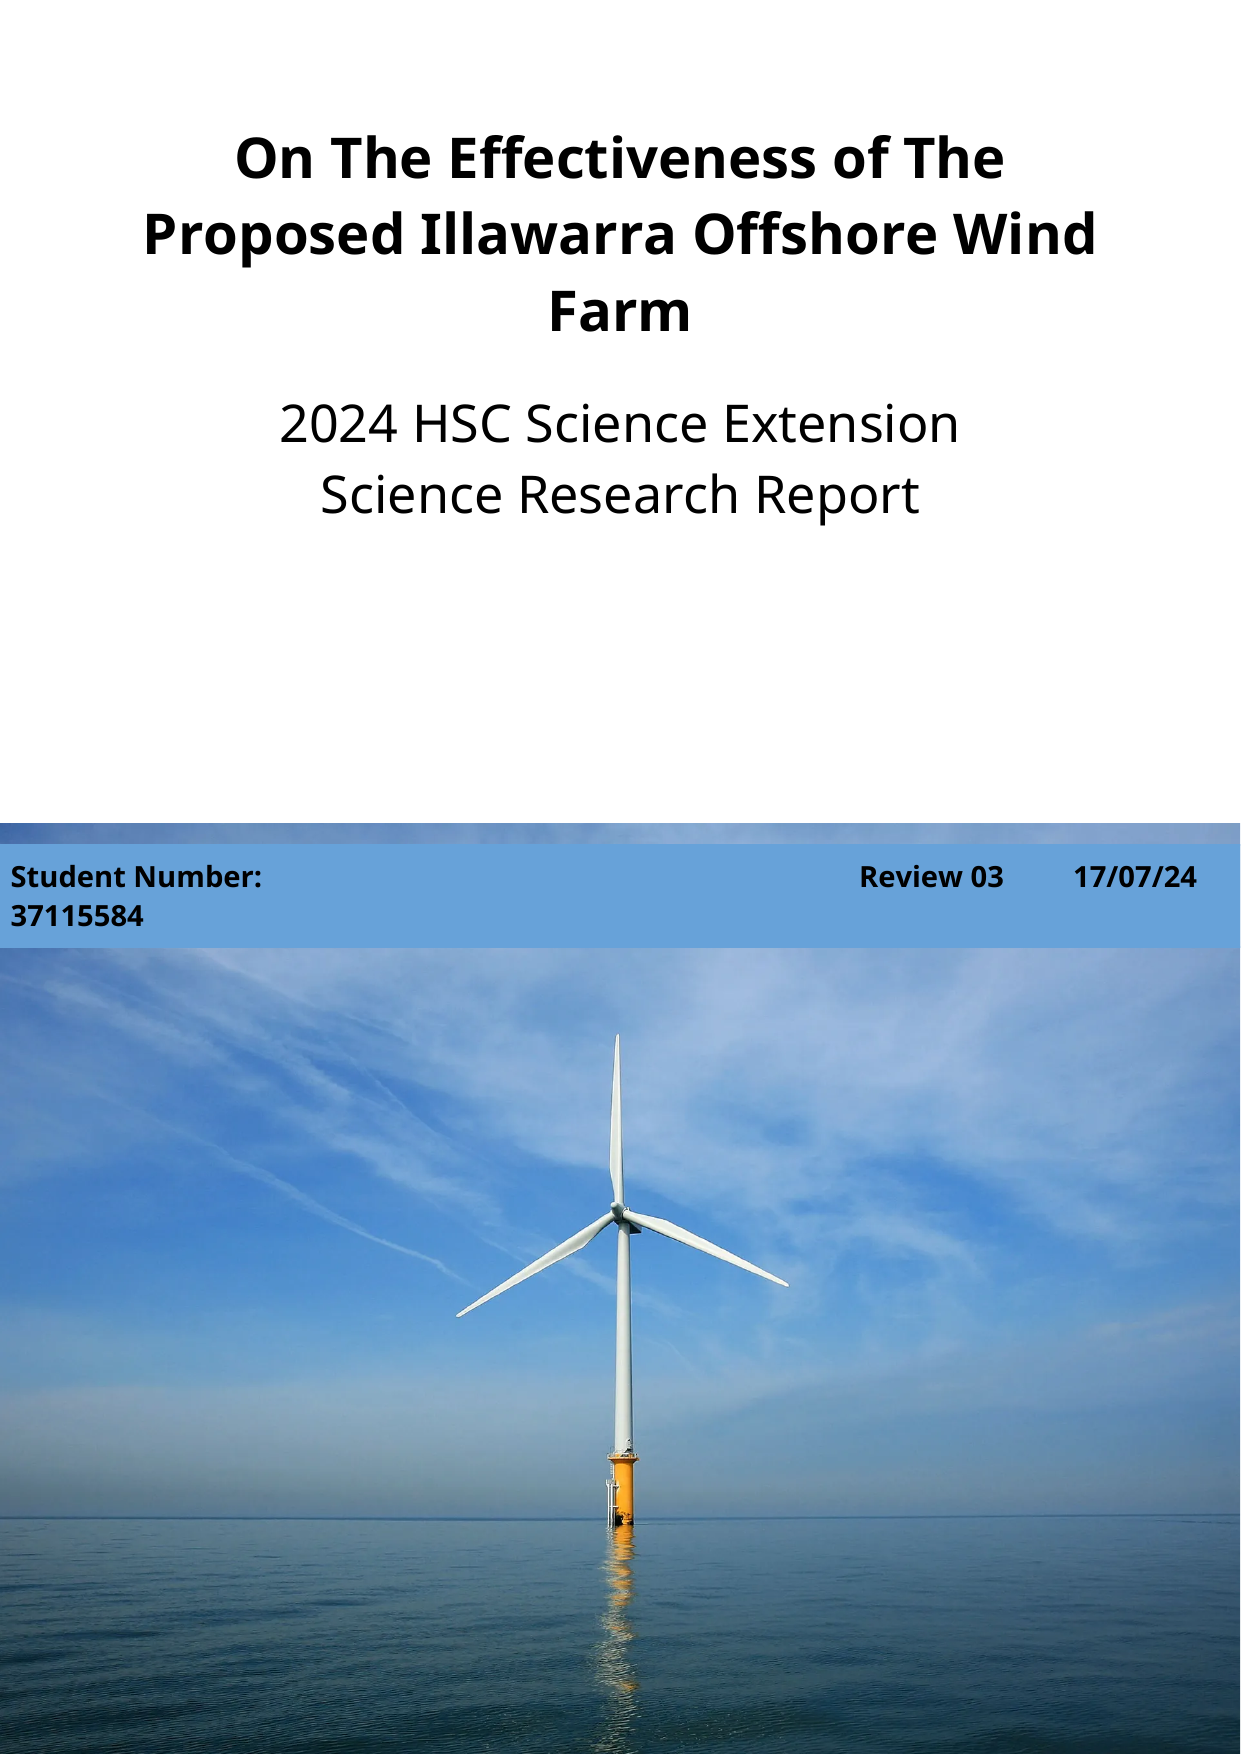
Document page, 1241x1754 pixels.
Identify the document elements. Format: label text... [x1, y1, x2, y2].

picture [0, 948, 1241, 1754]
title On The Effectiveness of The Proposed Illawarra Offshore Wind Farm [118, 118, 1122, 348]
picture [0, 823, 1241, 844]
subtitle Science Research Report [118, 458, 1122, 529]
table_header 17/07/24 [1064, 846, 1239, 946]
table_header Review 03 [850, 846, 1061, 946]
subtitle 2024 HSC Science Extension [118, 387, 1122, 458]
table_header [403, 846, 848, 946]
table_header Student Number: 37115584 [1, 846, 401, 946]
